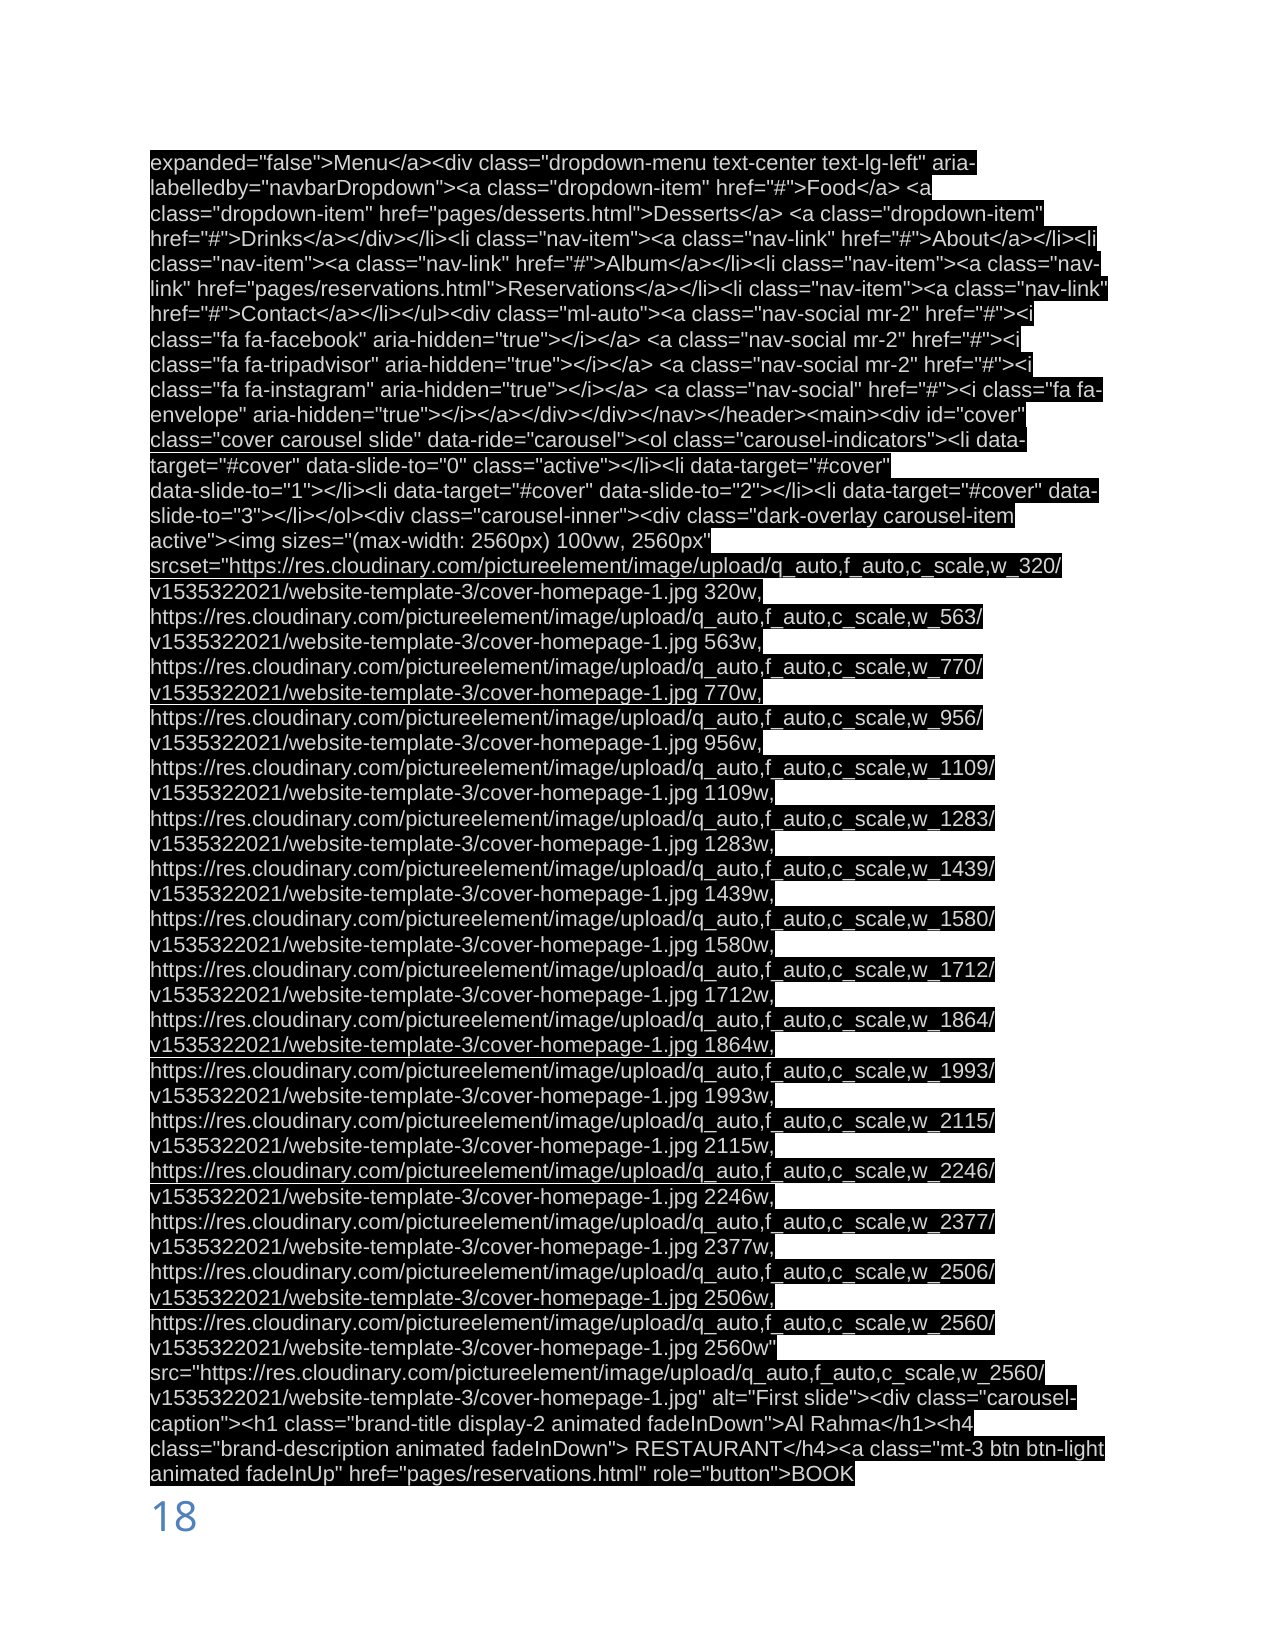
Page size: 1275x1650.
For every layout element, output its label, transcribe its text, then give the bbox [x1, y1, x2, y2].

text expanded="false">Menu</a><div class="dropdown-menu text-center text-lg-left" aria-labelledby="navbarDropdown"><a class="dropdown-item" href="#">Food</a> <a class="dropdown-item" href="pages/desserts.html">Desserts</a> <a class="dropdown-item" href="#">Drinks</a></div></li><li class="nav-item"><a class="nav-link" href="#">About</a></li><li class="nav-item"><a class="nav-link" href="#">Album</a></li><li class="nav-item"><a class="nav-link" href="pages/reservations.html">Reservations</a></li><li class="nav-item"><a class="nav-link" href="#">Contact</a></li></ul><div class="ml-auto"><a class="nav-social mr-2" href="#"><i class="fa fa-facebook" aria-hidden="true"></i></a> <a class="nav-social mr-2" href="#"><i class="fa fa-tripadvisor" aria-hidden="true"></i></a> <a class="nav-social mr-2" href="#"><i class="fa fa-instagram" aria-hidden="true"></i></a> <a class="nav-social" href="#"><i class="fa fa-envelope" aria-hidden="true"></i></a></div></div></nav></header><main><div id="cover" class="cover carousel slide" data-ride="carousel"><ol class="carousel-indicators"><li data-target="#cover" data-slide-to="0" class="active"></li><li data-target="#cover" data-slide-to="1"></li><li data-target="#cover" data-slide-to="2"></li><li data-target="#cover" data-slide-to="3"></li></ol><div class="carousel-inner"><div class="dark-overlay carousel-item active"><img sizes="(max-width: 2560px) 100vw, 2560px" srcset="https://res.cloudinary.com/pictureelement/image/upload/q_auto,f_auto,c_scale,w_320/v1535322021/website-template-3/cover-homepage-1.jpg 320w, https://res.cloudinary.com/pictureelement/image/upload/q_auto,f_auto,c_scale,w_563/v1535322021/website-template-3/cover-homepage-1.jpg 563w, https://res.cloudinary.com/pictureelement/image/upload/q_auto,f_auto,c_scale,w_770/v1535322021/website-template-3/cover-homepage-1.jpg 770w, https://res.cloudinary.com/pictureelement/image/upload/q_auto,f_auto,c_scale,w_956/v1535322021/website-template-3/cover-homepage-1.jpg 956w, https://res.cloudinary.com/pictureelement/image/upload/q_auto,f_auto,c_scale,w_1109/v1535322021/website-template-3/cover-homepage-1.jpg 1109w, https://res.cloudinary.com/pictureelement/image/upload/q_auto,f_auto,c_scale,w_1283/v1535322021/website-template-3/cover-homepage-1.jpg 1283w, https://res.cloudinary.com/pictureelement/image/upload/q_auto,f_auto,c_scale,w_1439/v1535322021/website-template-3/cover-homepage-1.jpg 1439w, https://res.cloudinary.com/pictureelement/image/upload/q_auto,f_auto,c_scale,w_1580/v1535322021/website-template-3/cover-homepage-1.jpg 1580w, https://res.cloudinary.com/pictureelement/image/upload/q_auto,f_auto,c_scale,w_1712/v1535322021/website-template-3/cover-homepage-1.jpg 1712w, https://res.cloudinary.com/pictureelement/image/upload/q_auto,f_auto,c_scale,w_1864/v1535322021/website-template-3/cover-homepage-1.jpg 1864w, https://res.cloudinary.com/pictureelement/image/upload/q_auto,f_auto,c_scale,w_1993/v1535322021/website-template-3/cover-homepage-1.jpg 1993w, https://res.cloudinary.com/pictureelement/image/upload/q_auto,f_auto,c_scale,w_2115/v1535322021/website-template-3/cover-homepage-1.jpg 2115w, https://res.cloudinary.com/pictureelement/image/upload/q_auto,f_auto,c_scale,w_2246/v1535322021/website-template-3/cover-homepage-1.jpg 2246w, https://res.cloudinary.com/pictureelement/image/upload/q_auto,f_auto,c_scale,w_2377/v1535322021/website-template-3/cover-homepage-1.jpg 2377w, https://res.cloudinary.com/pictureelement/image/upload/q_auto,f_auto,c_scale,w_2506/v1535322021/website-template-3/cover-homepage-1.jpg 2506w, https://res.cloudinary.com/pictureelement/image/upload/q_auto,f_auto,c_scale,w_2560/v1535322021/website-template-3/cover-homepage-1.jpg 2560w" src="https://res.cloudinary.com/pictureelement/image/upload/q_auto,f_auto,c_scale,w_2560/v1535322021/website-template-3/cover-homepage-1.jpg" alt="First slide"><div class="carousel-caption"><h1 class="brand-title display-2 animated fadeInDown">Al Rahma</h1><h4 class="brand-description animated fadeInDown"> RESTAURANT</h4><a class="mt-3 btn btn-light animated fadeInUp" href="pages/reservations.html" role="button">BOOK [150, 150, 1109, 1486]
